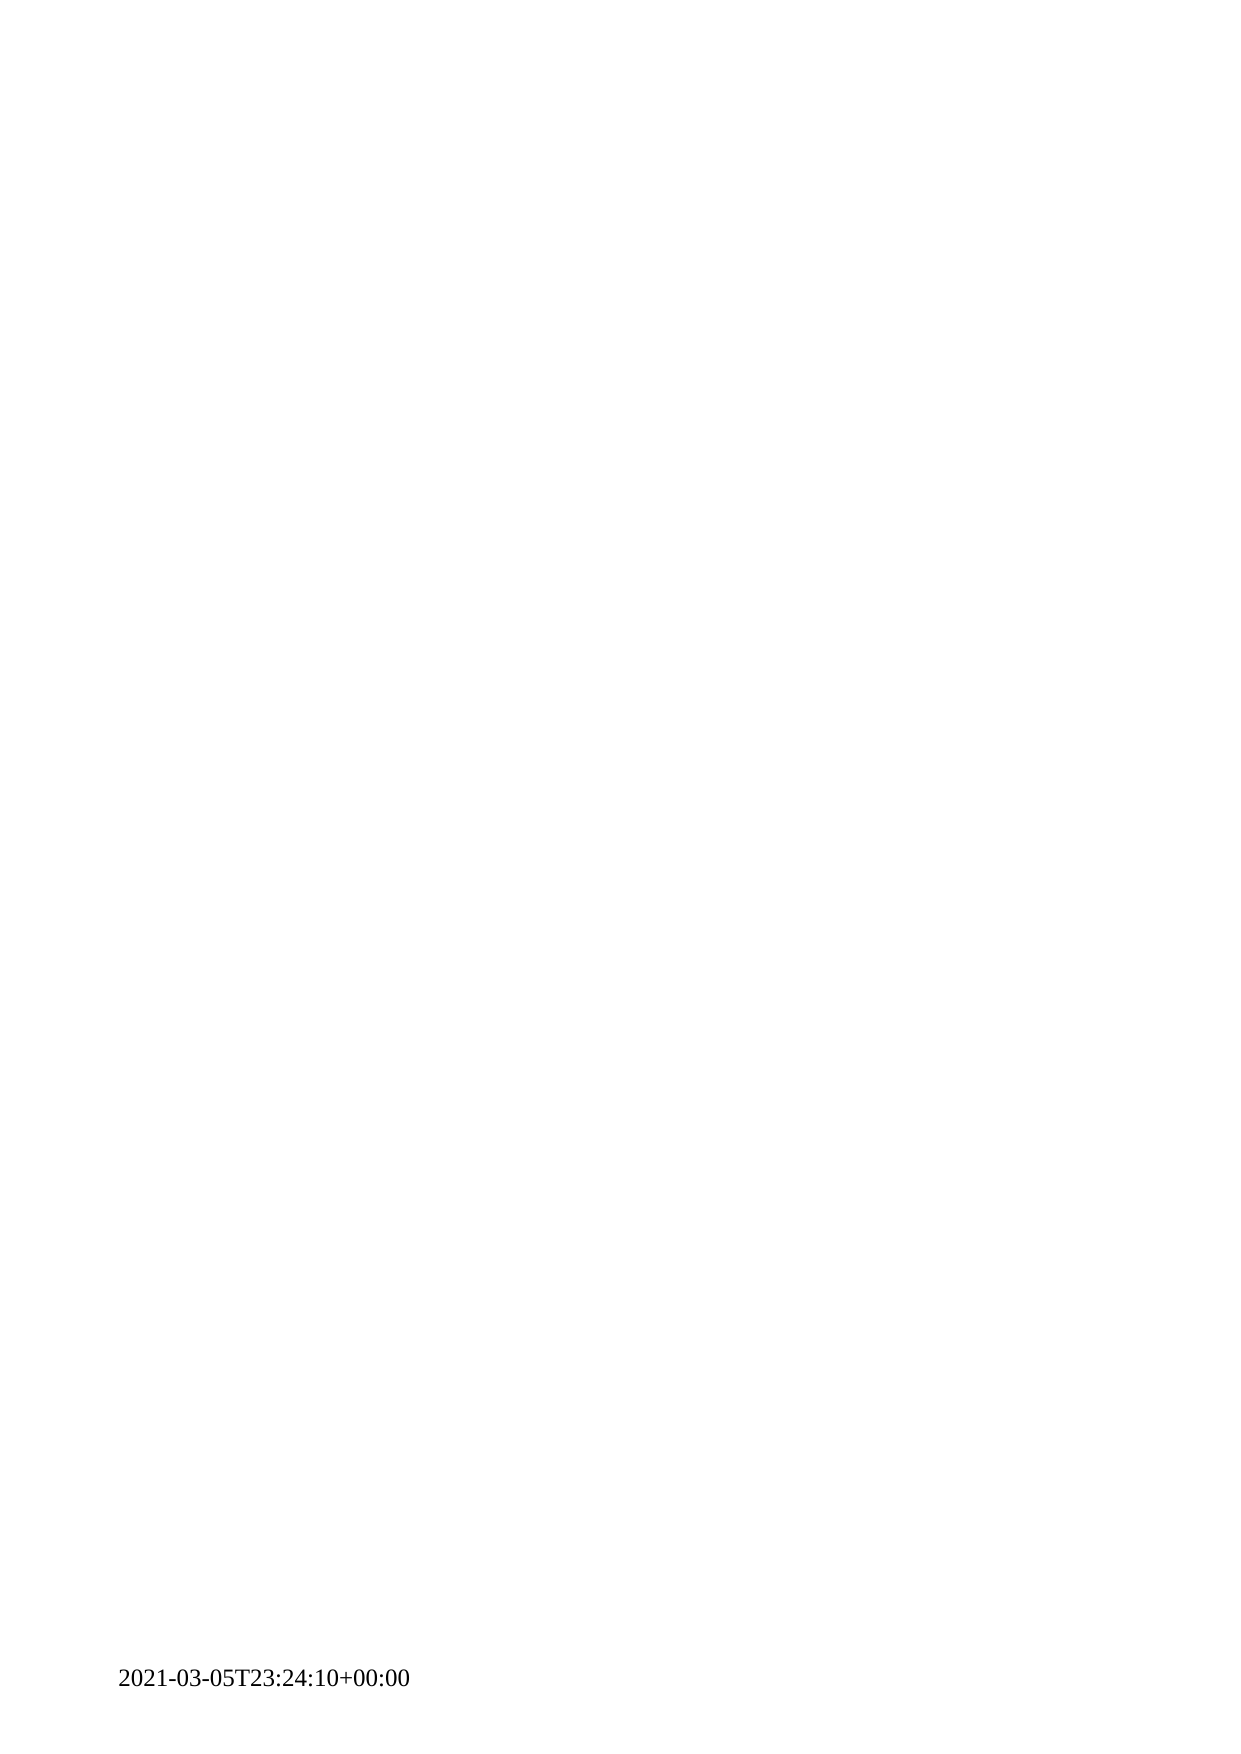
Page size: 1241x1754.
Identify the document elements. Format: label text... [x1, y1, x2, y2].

text 2021-03-05T23:24:10+00:00 [118, 1630, 1181, 1692]
